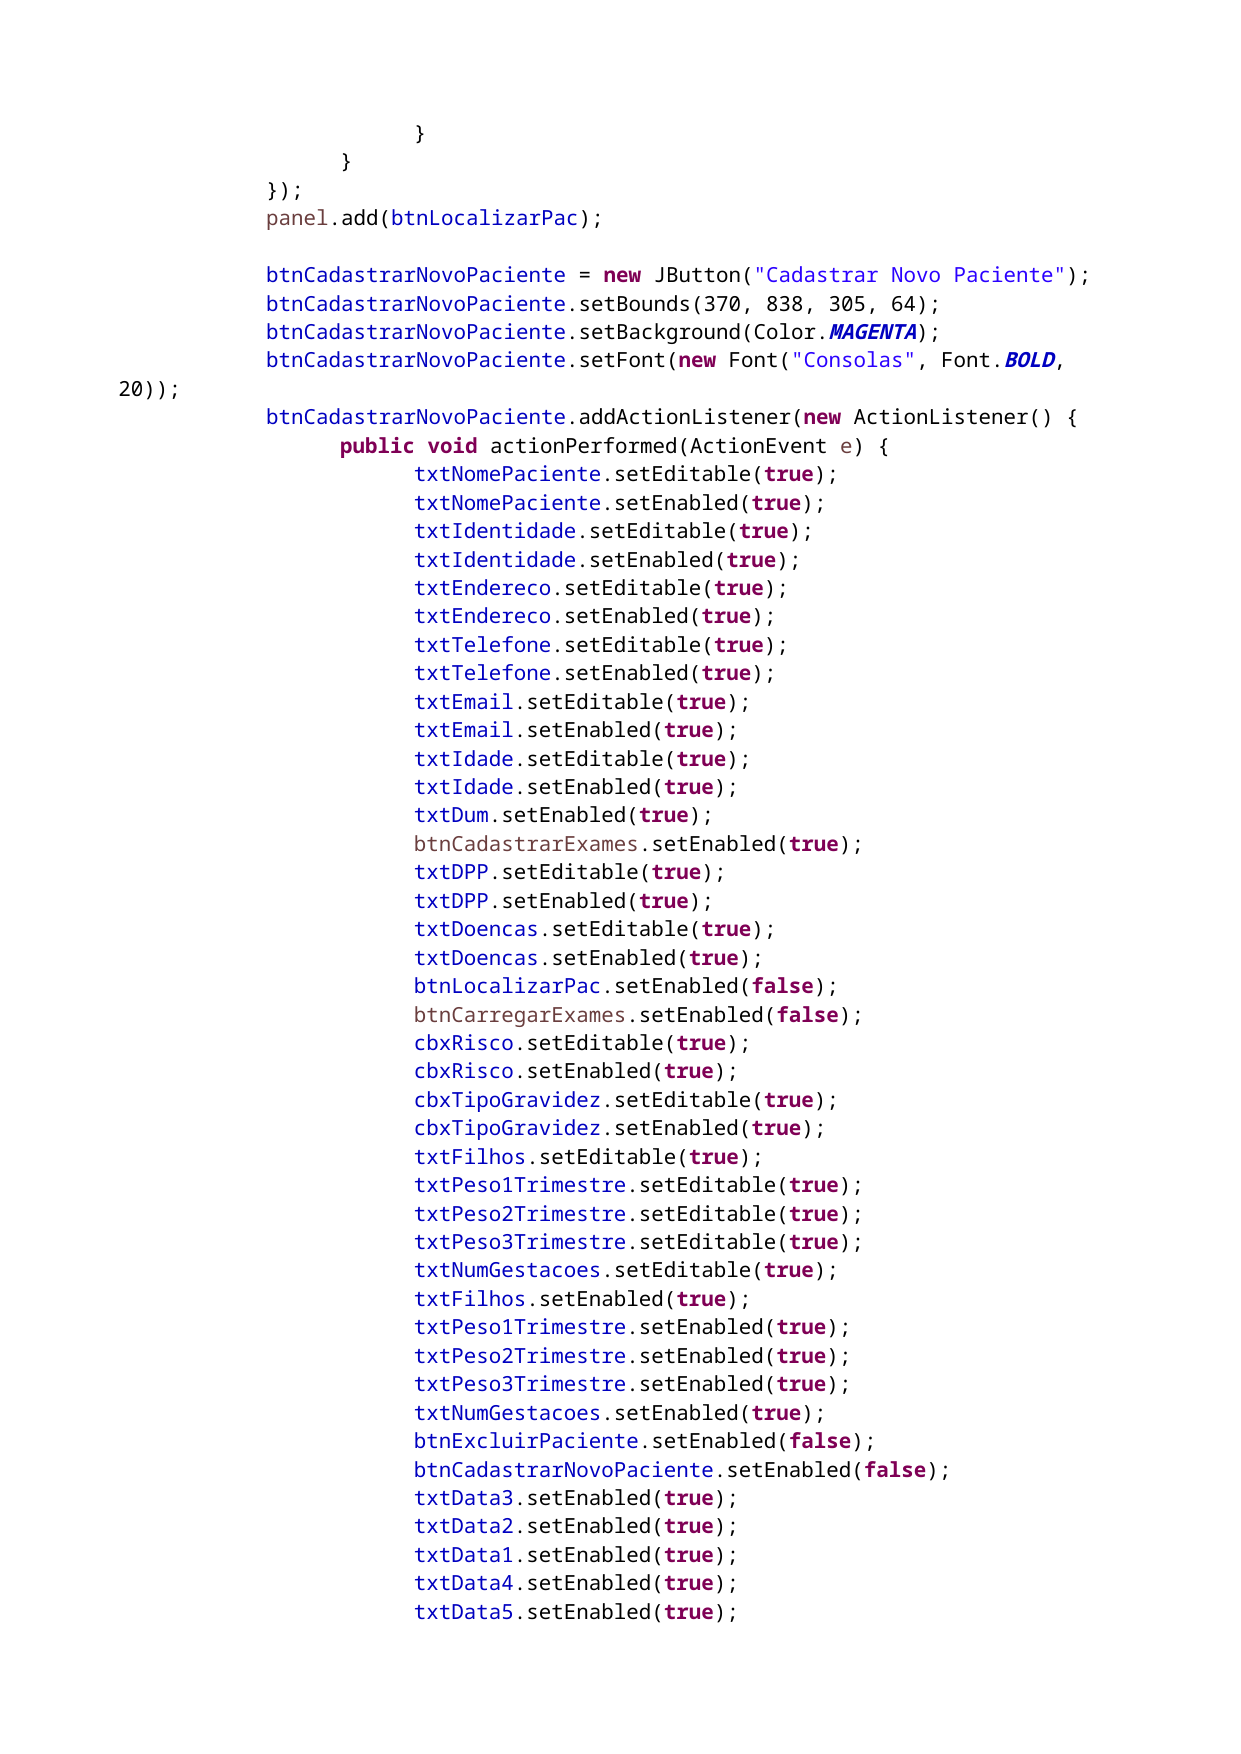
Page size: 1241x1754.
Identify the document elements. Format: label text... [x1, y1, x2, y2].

text txtNomePaciente.setEnabled(true); [118, 488, 1122, 516]
text btnCadastrarExames.setEnabled(true); [118, 829, 1122, 857]
text txtIdade.setEditable(true); [118, 744, 1122, 772]
text txtEmail.setEnabled(true); [118, 715, 1122, 744]
text txtFilhos.setEditable(true); [118, 1142, 1122, 1170]
text txtPeso1Trimestre.setEditable(true); [118, 1170, 1122, 1199]
text public void actionPerformed(ActionEvent e) { [118, 431, 1122, 459]
text cbxTipoGravidez.setEnabled(true); [118, 1113, 1122, 1142]
text txtNumGestacoes.setEnabled(true); [118, 1398, 1122, 1426]
text txtEmail.setEditable(true); [118, 687, 1122, 715]
text txtData3.setEnabled(true); [118, 1483, 1122, 1512]
text btnLocalizarPac.setEnabled(false); [118, 971, 1122, 1000]
text txtEndereco.setEnabled(true); [118, 602, 1122, 630]
text cbxRisco.setEnabled(true); [118, 1057, 1122, 1085]
text txtTelefone.setEnabled(true); [118, 658, 1122, 687]
text txtData1.setEnabled(true); [118, 1540, 1122, 1568]
text txtData4.setEnabled(true); [118, 1568, 1122, 1597]
text txtDoencas.setEnabled(true); [118, 943, 1122, 971]
text txtData5.setEnabled(true); [118, 1597, 1122, 1625]
text txtPeso1Trimestre.setEnabled(true); [118, 1312, 1122, 1341]
text } [118, 147, 1122, 175]
text txtDPP.setEnabled(true); [118, 886, 1122, 914]
text }); [118, 175, 1122, 203]
text txtDum.setEnabled(true); [118, 801, 1122, 829]
text panel.add(btnLocalizarPac); [118, 203, 1122, 232]
text btnCadastrarNovoPaciente.setEnabled(false); [118, 1455, 1122, 1483]
text cbxTipoGravidez.setEditable(true); [118, 1085, 1122, 1113]
text txtData2.setEnabled(true); [118, 1512, 1122, 1540]
text btnCadastrarNovoPaciente.setBounds(370, 838, 305, 64); [118, 289, 1122, 317]
text txtPeso3Trimestre.setEditable(true); [118, 1227, 1122, 1256]
text txtTelefone.setEditable(true); [118, 630, 1122, 658]
text txtPeso2Trimestre.setEditable(true); [118, 1199, 1122, 1227]
text btnCadastrarNovoPaciente.setFont(new Font("Consolas", Font.BOLD, 20)); [118, 346, 1122, 402]
text cbxRisco.setEditable(true); [118, 1028, 1122, 1057]
text txtIdentidade.setEnabled(true); [118, 545, 1122, 573]
text } [118, 118, 1122, 147]
text txtDPP.setEditable(true); [118, 857, 1122, 886]
text txtFilhos.setEnabled(true); [118, 1284, 1122, 1312]
text txtIdentidade.setEditable(true); [118, 516, 1122, 545]
text txtIdade.setEnabled(true); [118, 772, 1122, 801]
text btnCarregarExames.setEnabled(false); [118, 1000, 1122, 1028]
text btnCadastrarNovoPaciente.addActionListener(new ActionListener() { [118, 402, 1122, 431]
text txtNumGestacoes.setEditable(true); [118, 1256, 1122, 1284]
text txtPeso2Trimestre.setEnabled(true); [118, 1341, 1122, 1369]
text txtNomePaciente.setEditable(true); [118, 459, 1122, 488]
text txtPeso3Trimestre.setEnabled(true); [118, 1369, 1122, 1398]
text txtDoencas.setEditable(true); [118, 914, 1122, 943]
text btnCadastrarNovoPaciente.setBackground(Color.MAGENTA); [118, 317, 1122, 346]
text btnExcluirPaciente.setEnabled(false); [118, 1426, 1122, 1455]
text btnCadastrarNovoPaciente = new JButton("Cadastrar Novo Paciente"); [118, 260, 1122, 289]
text txtEndereco.setEditable(true); [118, 573, 1122, 602]
